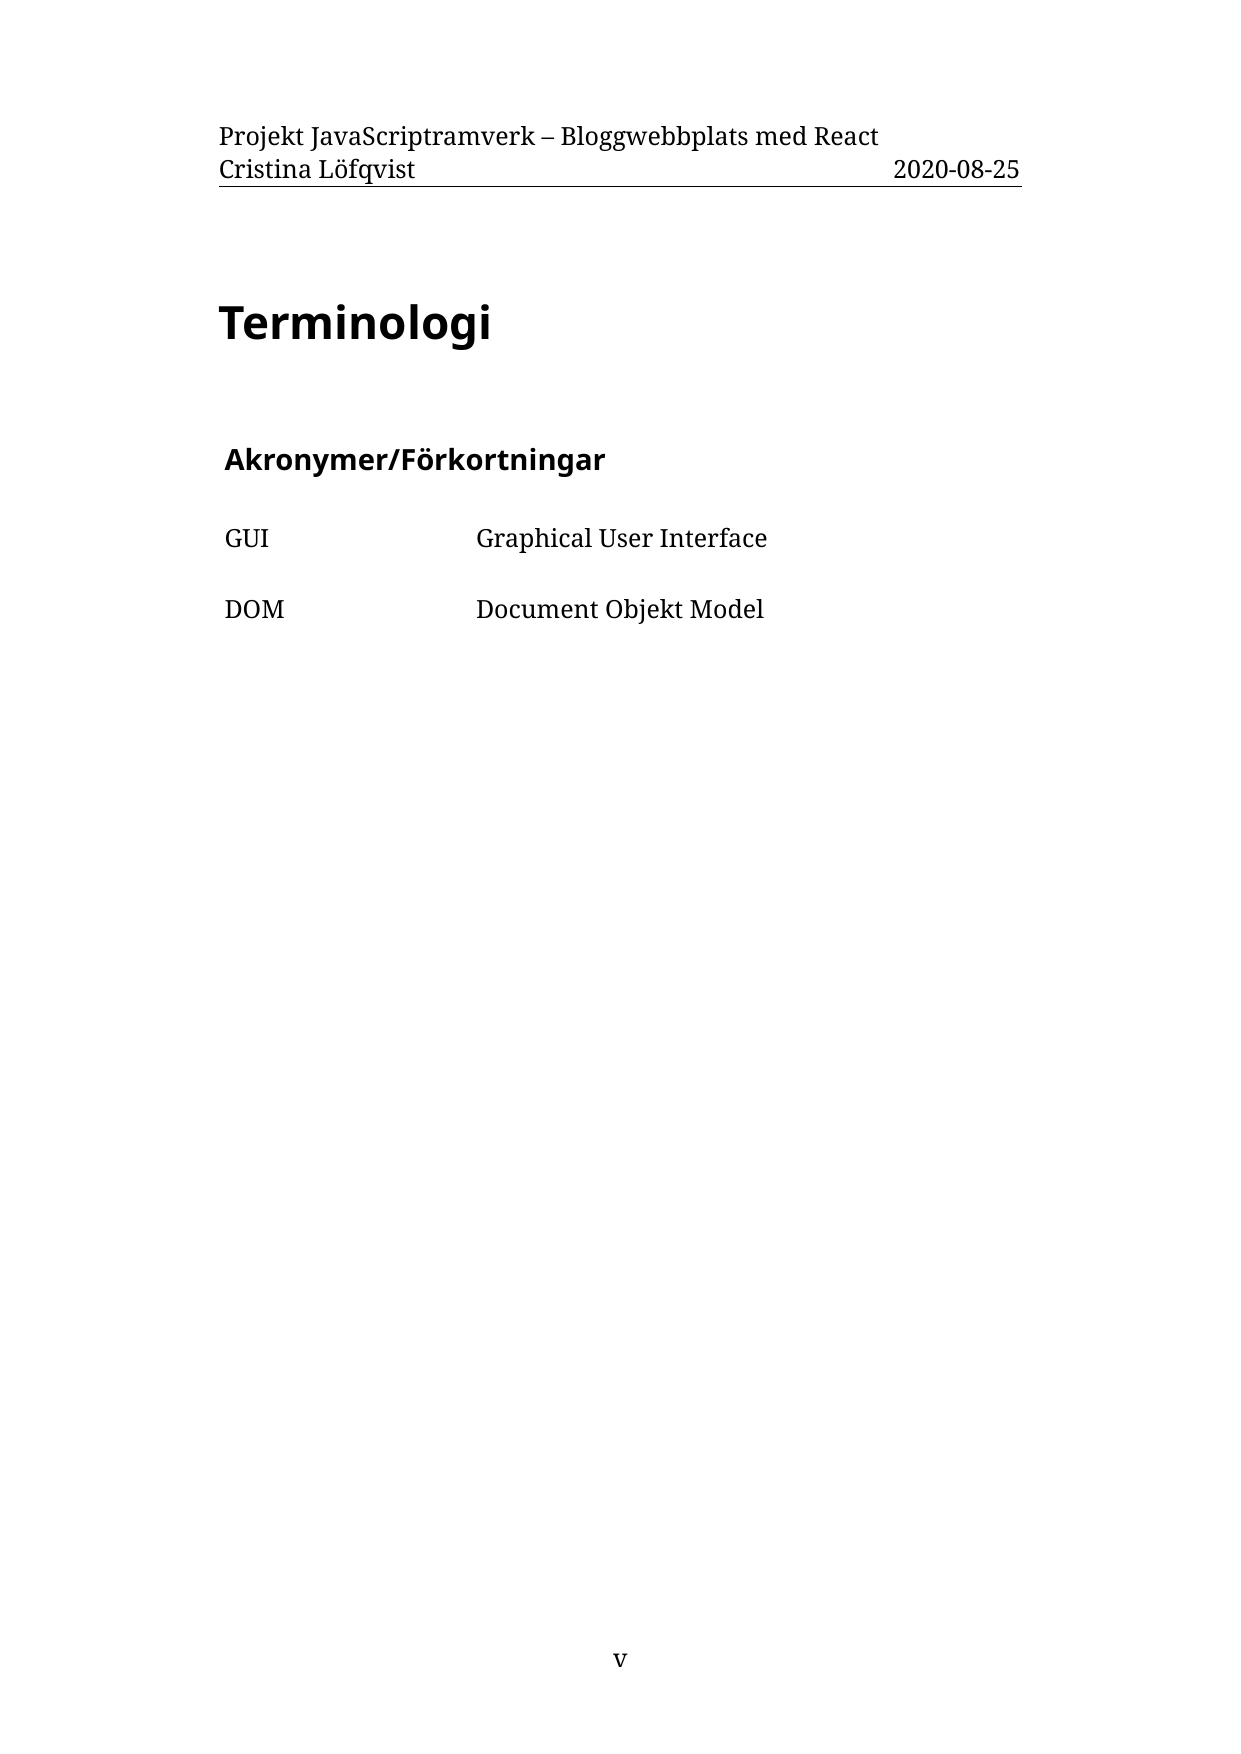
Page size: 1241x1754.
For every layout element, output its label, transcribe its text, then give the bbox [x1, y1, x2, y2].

table_header Akronymer/Förkortningar [219, 428, 1022, 509]
subtitle Terminologi [218, 291, 1022, 353]
table_cell Graphical User Interface [470, 509, 1022, 586]
table_cell Document Objekt Model [470, 586, 1022, 631]
table_cell DOM [219, 586, 470, 631]
table_cell GUI [219, 509, 470, 586]
